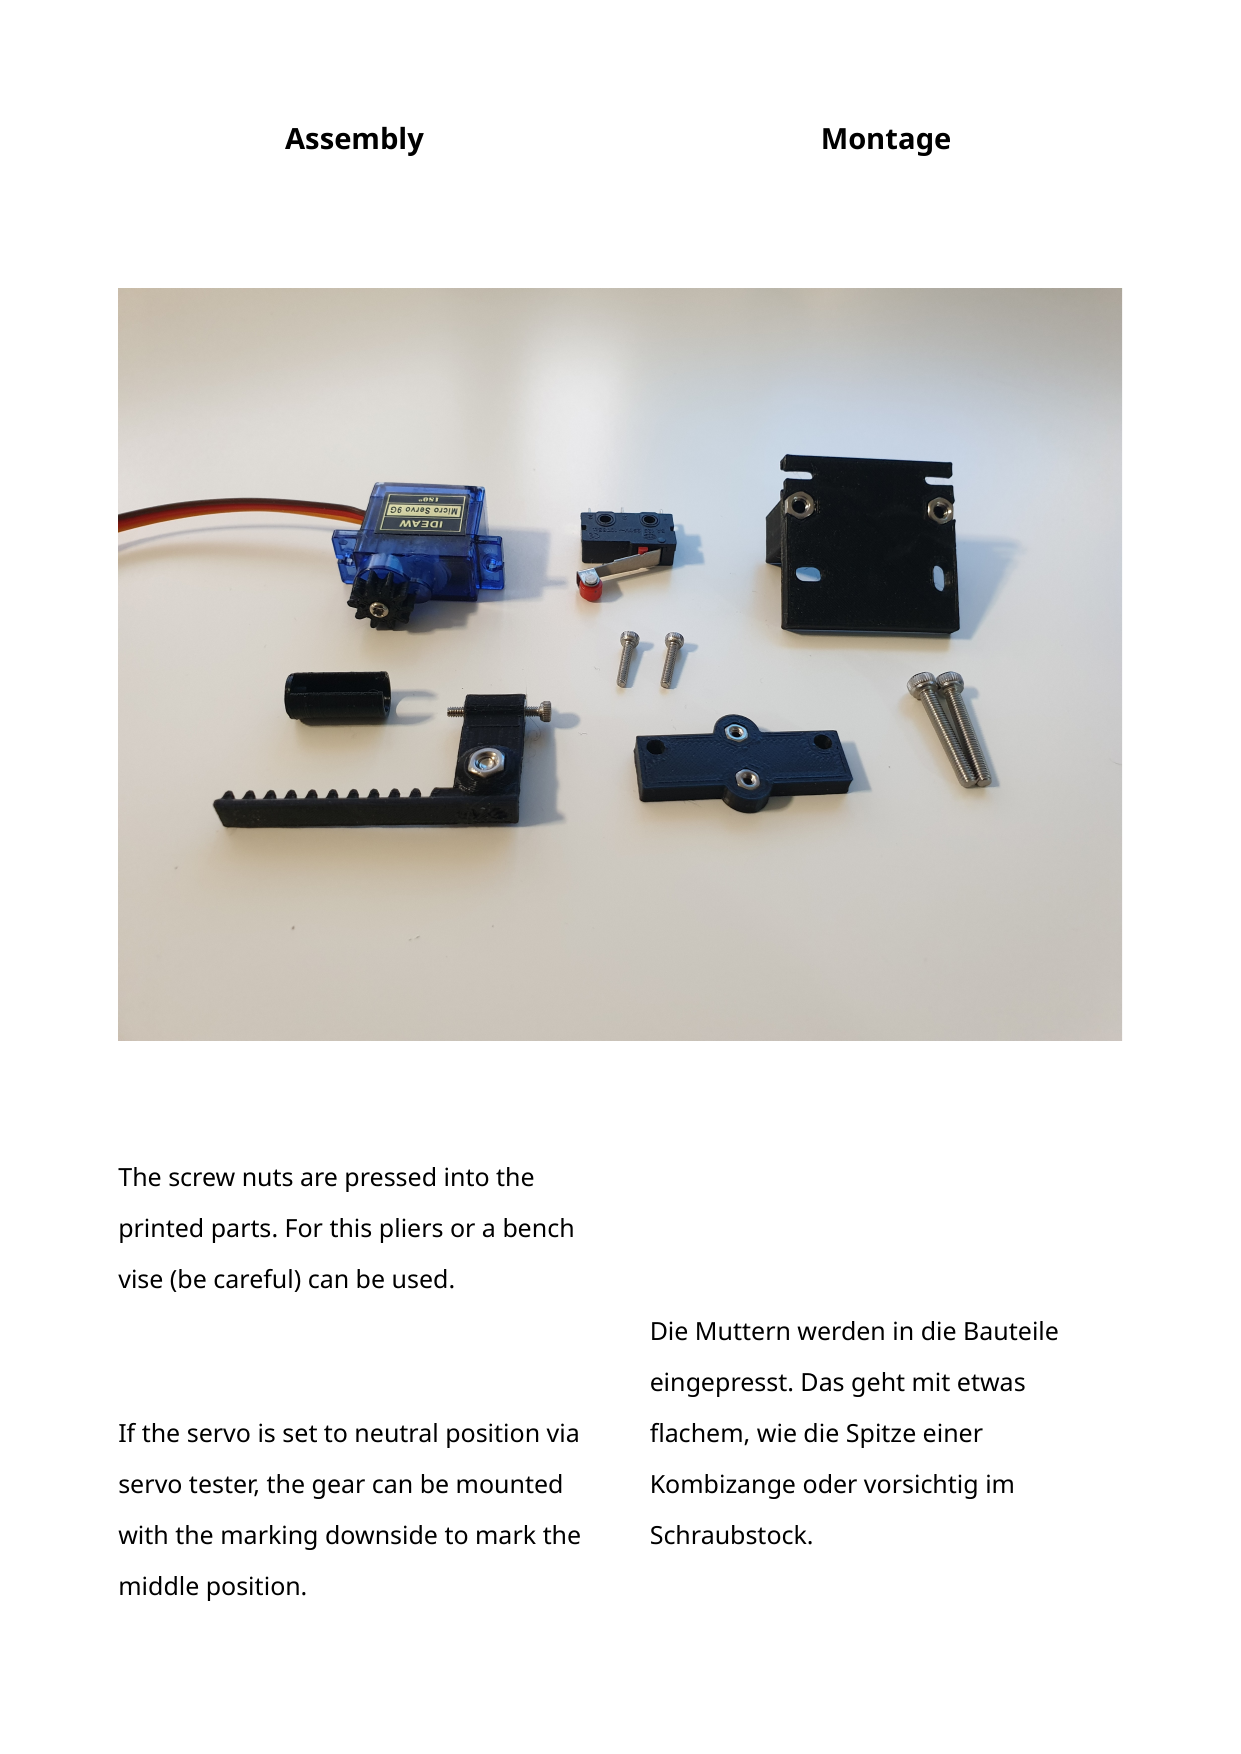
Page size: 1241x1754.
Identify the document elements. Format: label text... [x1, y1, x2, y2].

text The screw nuts are pressed into the printed parts. For this pliers or a bench vise (be careful) can be used. [118, 1160, 591, 1296]
text If the servo is set to neutral position via servo tester, the gear can be mounted with the marking downside to mark the middle position. [118, 1415, 591, 1602]
text Die Muttern werden in die Bauteile eingepresst. Das geht mit etwas flachem, wie die Spitze einer Kombizange oder vorsichtig im Schraubstock. [649, 1313, 1122, 1551]
picture [118, 288, 1123, 1041]
text Montage [649, 118, 1122, 158]
text Assembly [118, 118, 591, 158]
